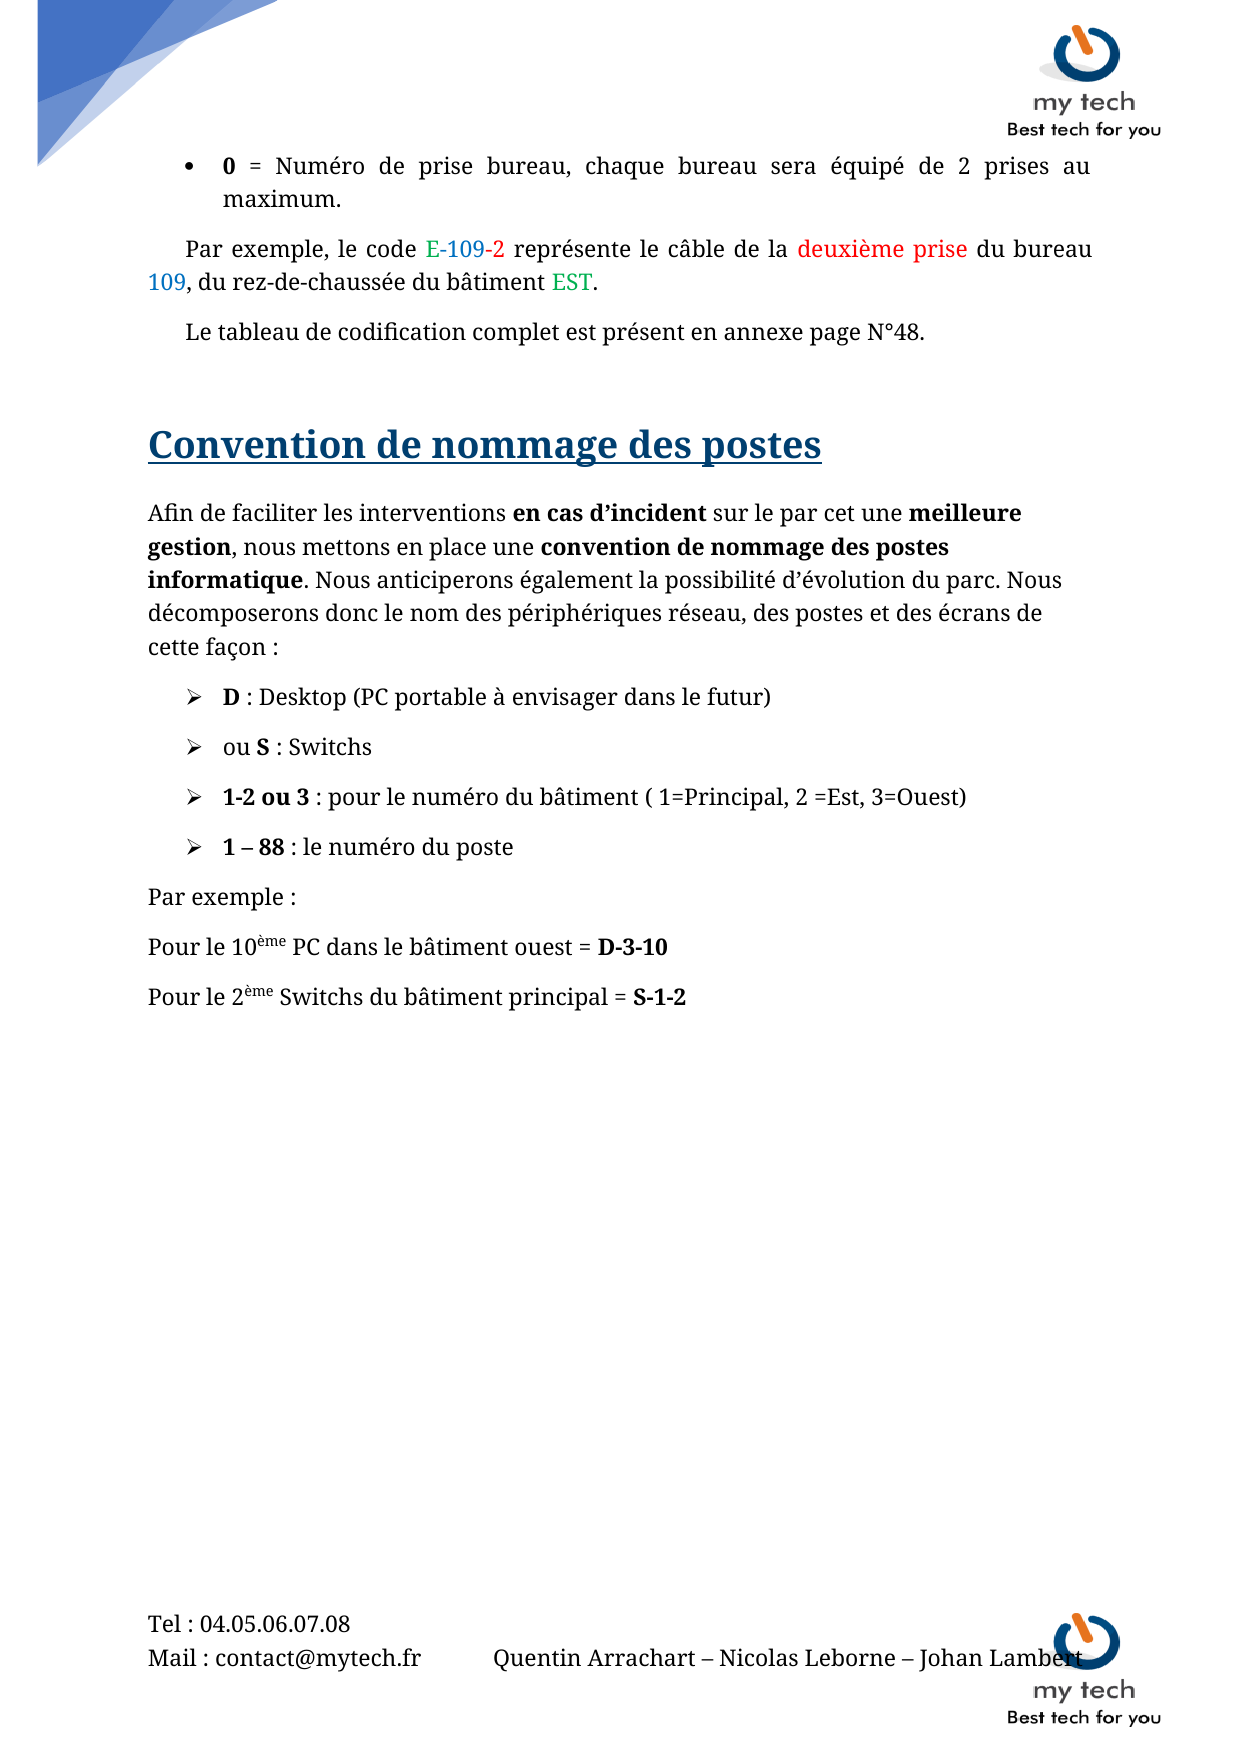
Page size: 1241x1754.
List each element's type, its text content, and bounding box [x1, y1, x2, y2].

text Par exemple, le code E-109-2 représente le câble de la deuxième prise du bureau 109, du rez-de-chaussée du bâtiment EST. [148, 231, 1093, 298]
subtitle Convention de nommage des postes [148, 418, 1093, 469]
text Par exemple : [148, 878, 1093, 912]
text Afin de faciliter les interventions en cas d’incident sur le par cet une meilleure gestion, nous mettons en place une convention de nommage des postes informatique. Nous anticiperons également la possibilité d’évolution du parc. Nous décomposerons donc le nom des périphériques réseau, des postes et des écrans de cette façon : [148, 495, 1093, 662]
list 1-2 ou 3 : pour le numéro du bâtiment ( 1=Principal, 2 =Est, 3=Ouest) [185, 778, 1093, 812]
list 0 = Numéro de prise bureau, chaque bureau sera équipé de 2 prises au maximum. [185, 148, 1093, 214]
list 1 – 88 : le numéro du poste [185, 828, 1093, 862]
text Pour le 10ème PC dans le bâtiment ouest = D-3-10 [148, 928, 1093, 962]
list D : Desktop (PC portable à envisager dans le futur) [185, 678, 1093, 712]
text Pour le 2ème Switchs du bâtiment principal = S-1-2 [148, 978, 1093, 1012]
text Le tableau de codification complet est présent en annexe page N°48. [148, 314, 1093, 348]
list ou S : Switchs [185, 728, 1093, 762]
